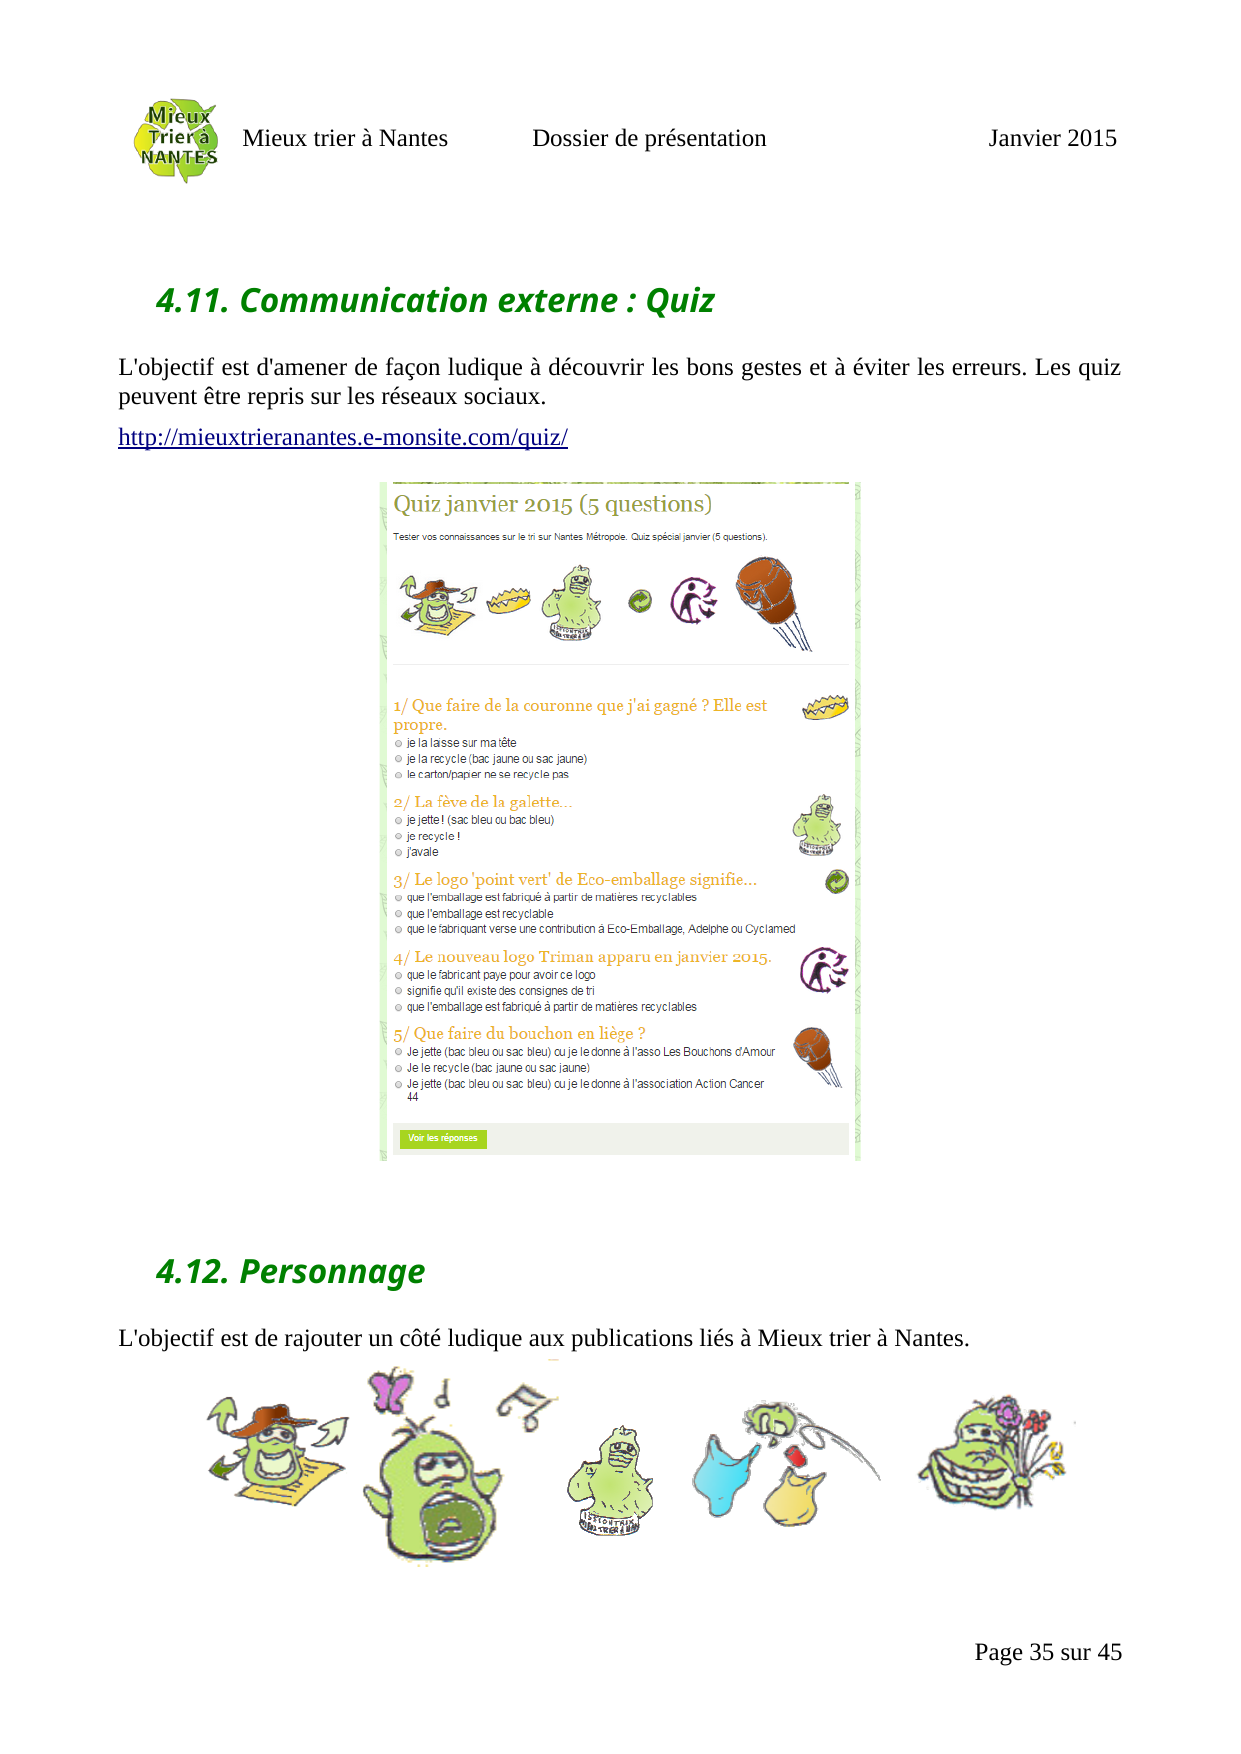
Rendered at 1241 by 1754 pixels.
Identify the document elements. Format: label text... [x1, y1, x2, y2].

text L'objectif est d'amener de façon ludique à découvrir les bons gestes et à éviter les erreurs. Les quiz peuvent être repris sur les réseaux sociaux. [118, 352, 1122, 410]
subtitle Communication externe : Quiz [148, 277, 1122, 323]
picture [688, 1395, 889, 1534]
picture [907, 1380, 1076, 1512]
subtitle Personnage [148, 1248, 1122, 1293]
text L'objectif est de rajouter un côté ludique aux publications liés à Mieux trier à Nantes. [118, 1323, 1122, 1352]
text http://mieuxtrieranantes.e-monsite.com/quiz/ [118, 422, 1122, 451]
picture [131, 95, 221, 185]
picture [195, 1371, 358, 1516]
picture [362, 1359, 667, 1567]
picture [379, 482, 861, 1161]
